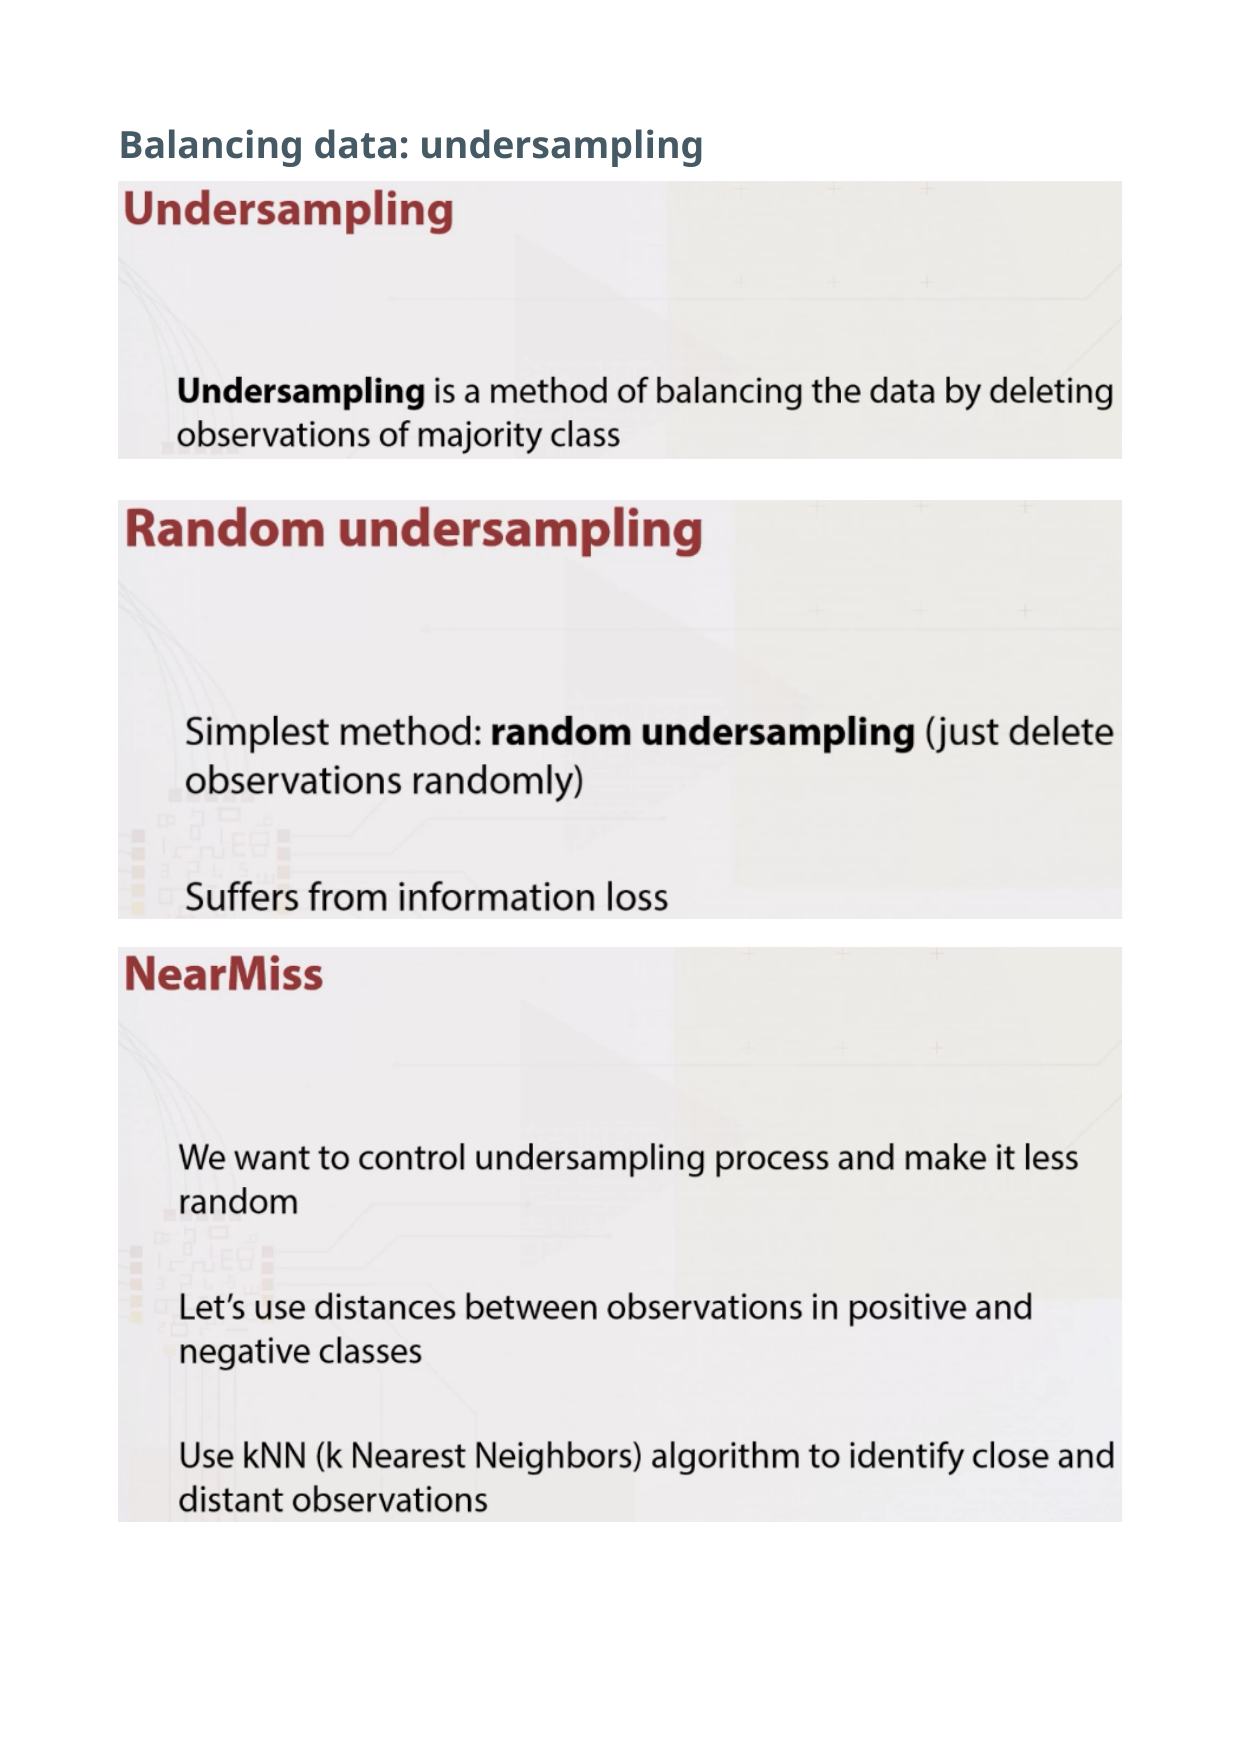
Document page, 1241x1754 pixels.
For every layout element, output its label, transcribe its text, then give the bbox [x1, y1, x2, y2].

picture [118, 181, 1123, 459]
picture [118, 947, 1123, 1522]
subtitle Balancing data: undersampling [118, 118, 1122, 169]
picture [118, 500, 1123, 919]
